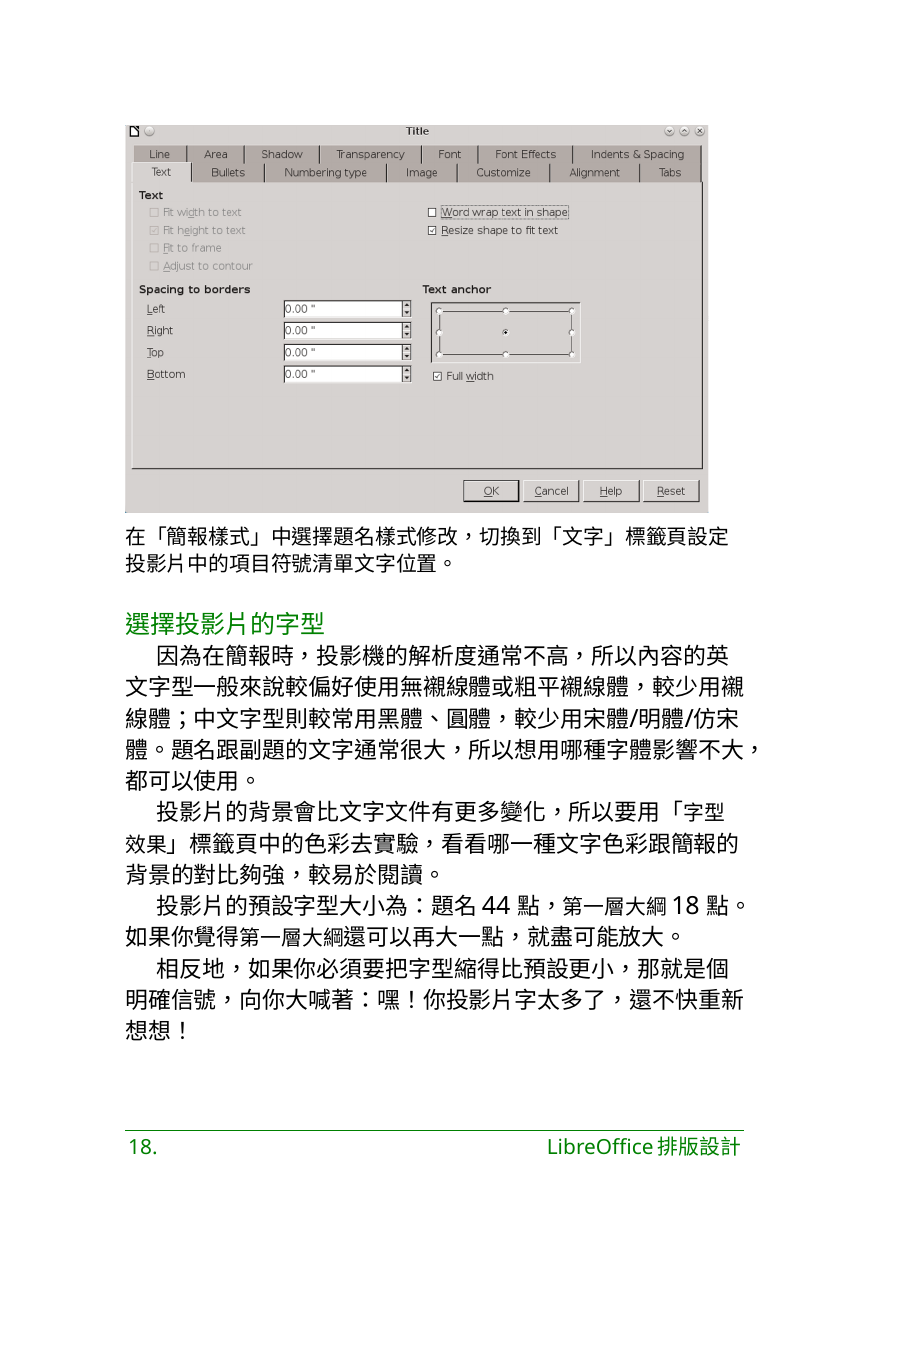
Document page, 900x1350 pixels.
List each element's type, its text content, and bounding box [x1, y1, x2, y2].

text 投影片的預設字型大小為：題名44 點，第一層大綱18 點。如果你覺得第一層大綱還可以再大一點，就盡可能放大。 [125, 889, 744, 952]
subtitle 選擇投影片的字型 [125, 608, 744, 639]
table_cell 在「簡報樣式」中選擇題名樣式修改，切換到「文字」標籤頁設定投影片中的項目符號清單文字位置。 [125, 515, 744, 577]
text 因為在簡報時，投影機的解析度通常不高，所以內容的英文字型一般來說較偏好使用無襯線體或粗平襯線體，較少用襯線體；中文字型則較常用黑體、圓體，較少用宋體/明體/仿宋體。題名跟副題的文字通常很大，所以想用哪種字體影響不大，都可以使用。 [125, 639, 744, 796]
picture [125, 125, 709, 513]
text 相反地，如果你必須要把字型縮得比預設更小，那就是個明確信號，向你大喊著：嘿！你投影片字太多了，還不快重新想想！ [125, 952, 744, 1046]
text 投影片的背景會比文字文件有更多變化，所以要用「字型效果」標籤頁中的色彩去實驗，看看哪一種文字色彩跟簡報的背景的對比夠強，較易於閱讀。 [125, 796, 744, 889]
table_header [125, 125, 744, 515]
